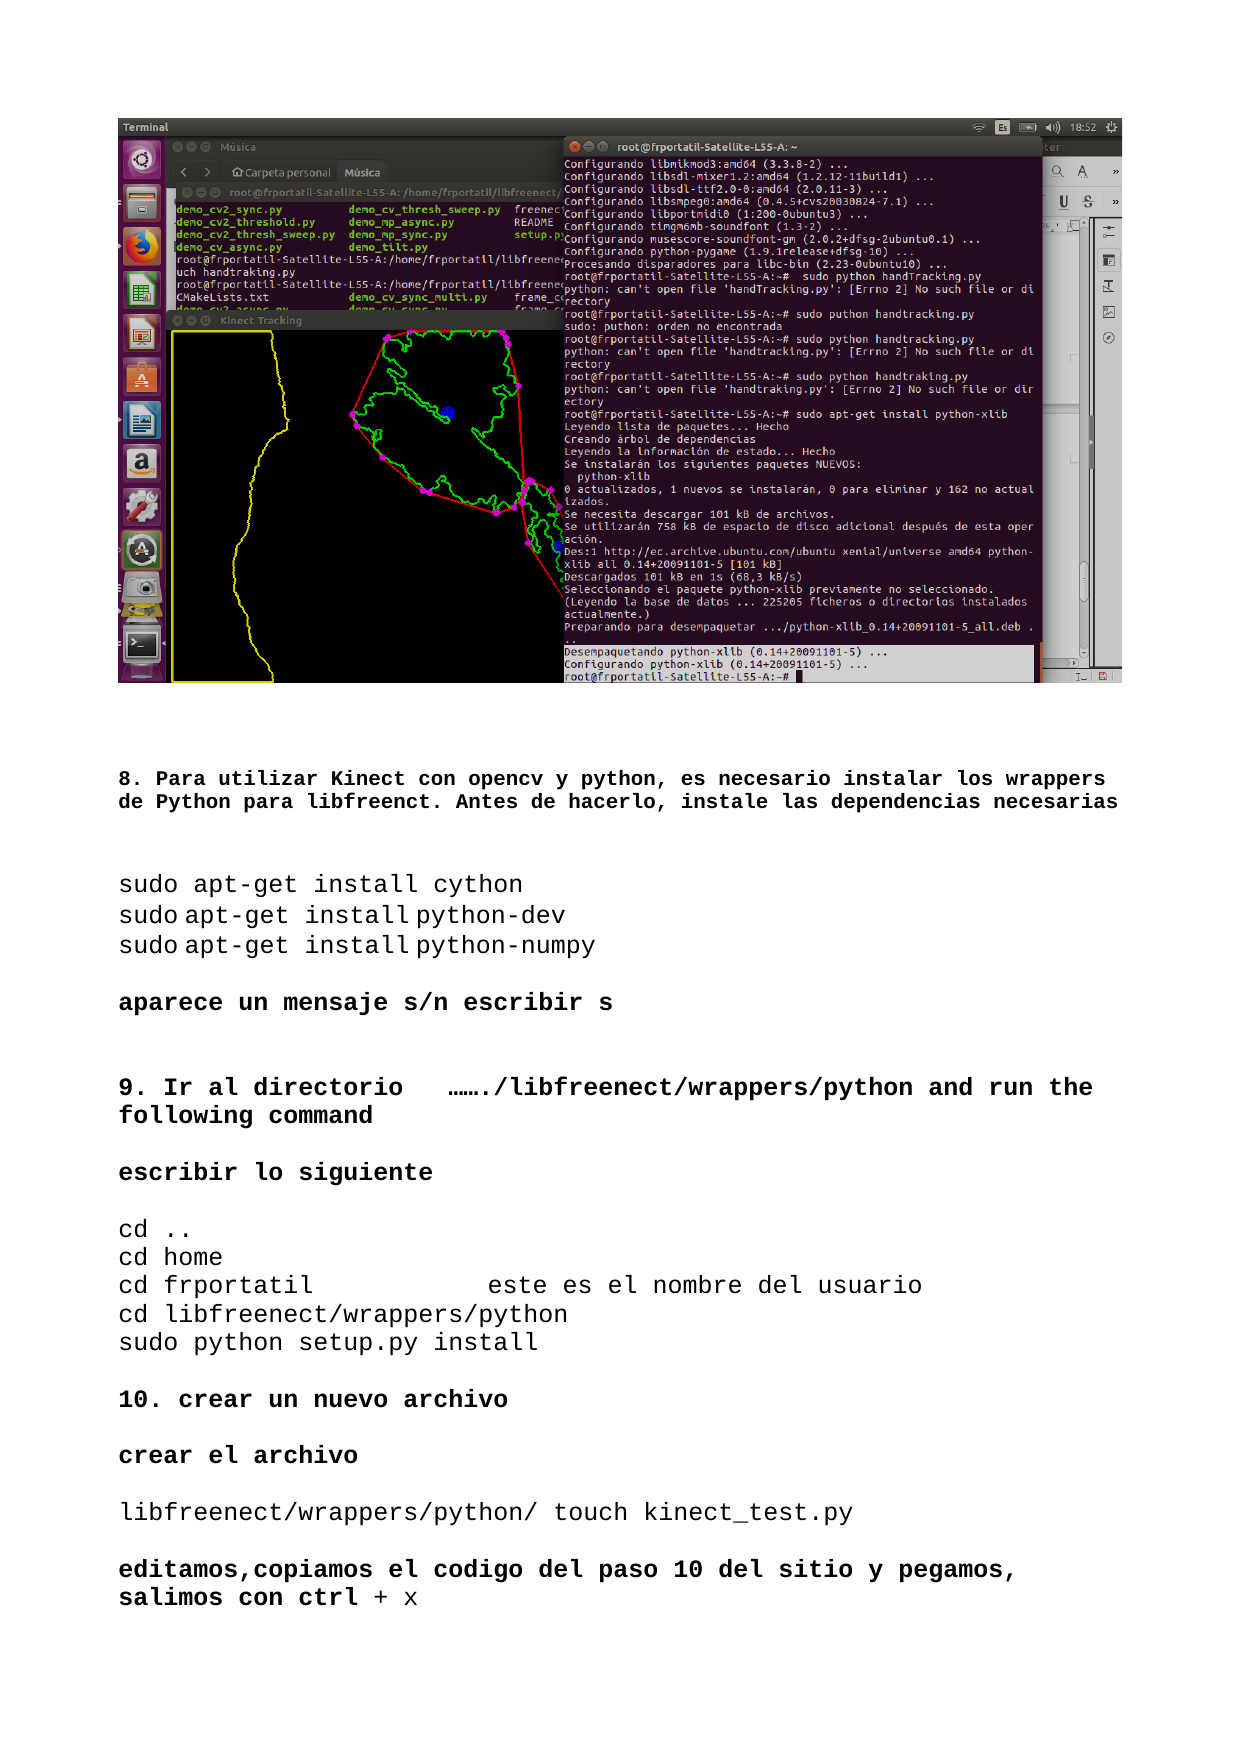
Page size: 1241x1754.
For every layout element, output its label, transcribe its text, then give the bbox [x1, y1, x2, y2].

text cd .. [118, 1216, 1122, 1245]
text crear el archivo [118, 1443, 1122, 1471]
text editamos,copiamos el codigo del paso 10 del sitio y pegamos, salimos con ctrl + x [118, 1556, 1122, 1613]
text sudo apt-get install python-dev [118, 900, 1122, 931]
text cd frportatil este es el nombre del usuario [118, 1273, 1122, 1301]
text 9. Ir al directorio ……./libfreenect/wrappers/python and run the following command [118, 1075, 1122, 1131]
text cd libfreenect/wrappers/python [118, 1301, 1122, 1330]
text libfreenect/wrappers/python/ touch kinect_test.py [118, 1500, 1122, 1528]
picture [118, 118, 1123, 683]
text aparece un mensaje s/n escribir s [118, 990, 1122, 1018]
text sudo apt-get install python-numpy [118, 931, 1122, 961]
text cd home [118, 1245, 1122, 1273]
text 10. crear un nuevo archivo [118, 1386, 1122, 1415]
text sudo python setup.py install [118, 1330, 1122, 1358]
text sudo apt-get install cython [118, 871, 1122, 900]
text escribir lo siguiente [118, 1160, 1122, 1188]
text 8. Para utilizar Kinect con opencv y python, es necesario instalar los wrappers de Python para libfreenct. Antes de hacerlo, instale las dependencias necesarias [118, 767, 1122, 815]
